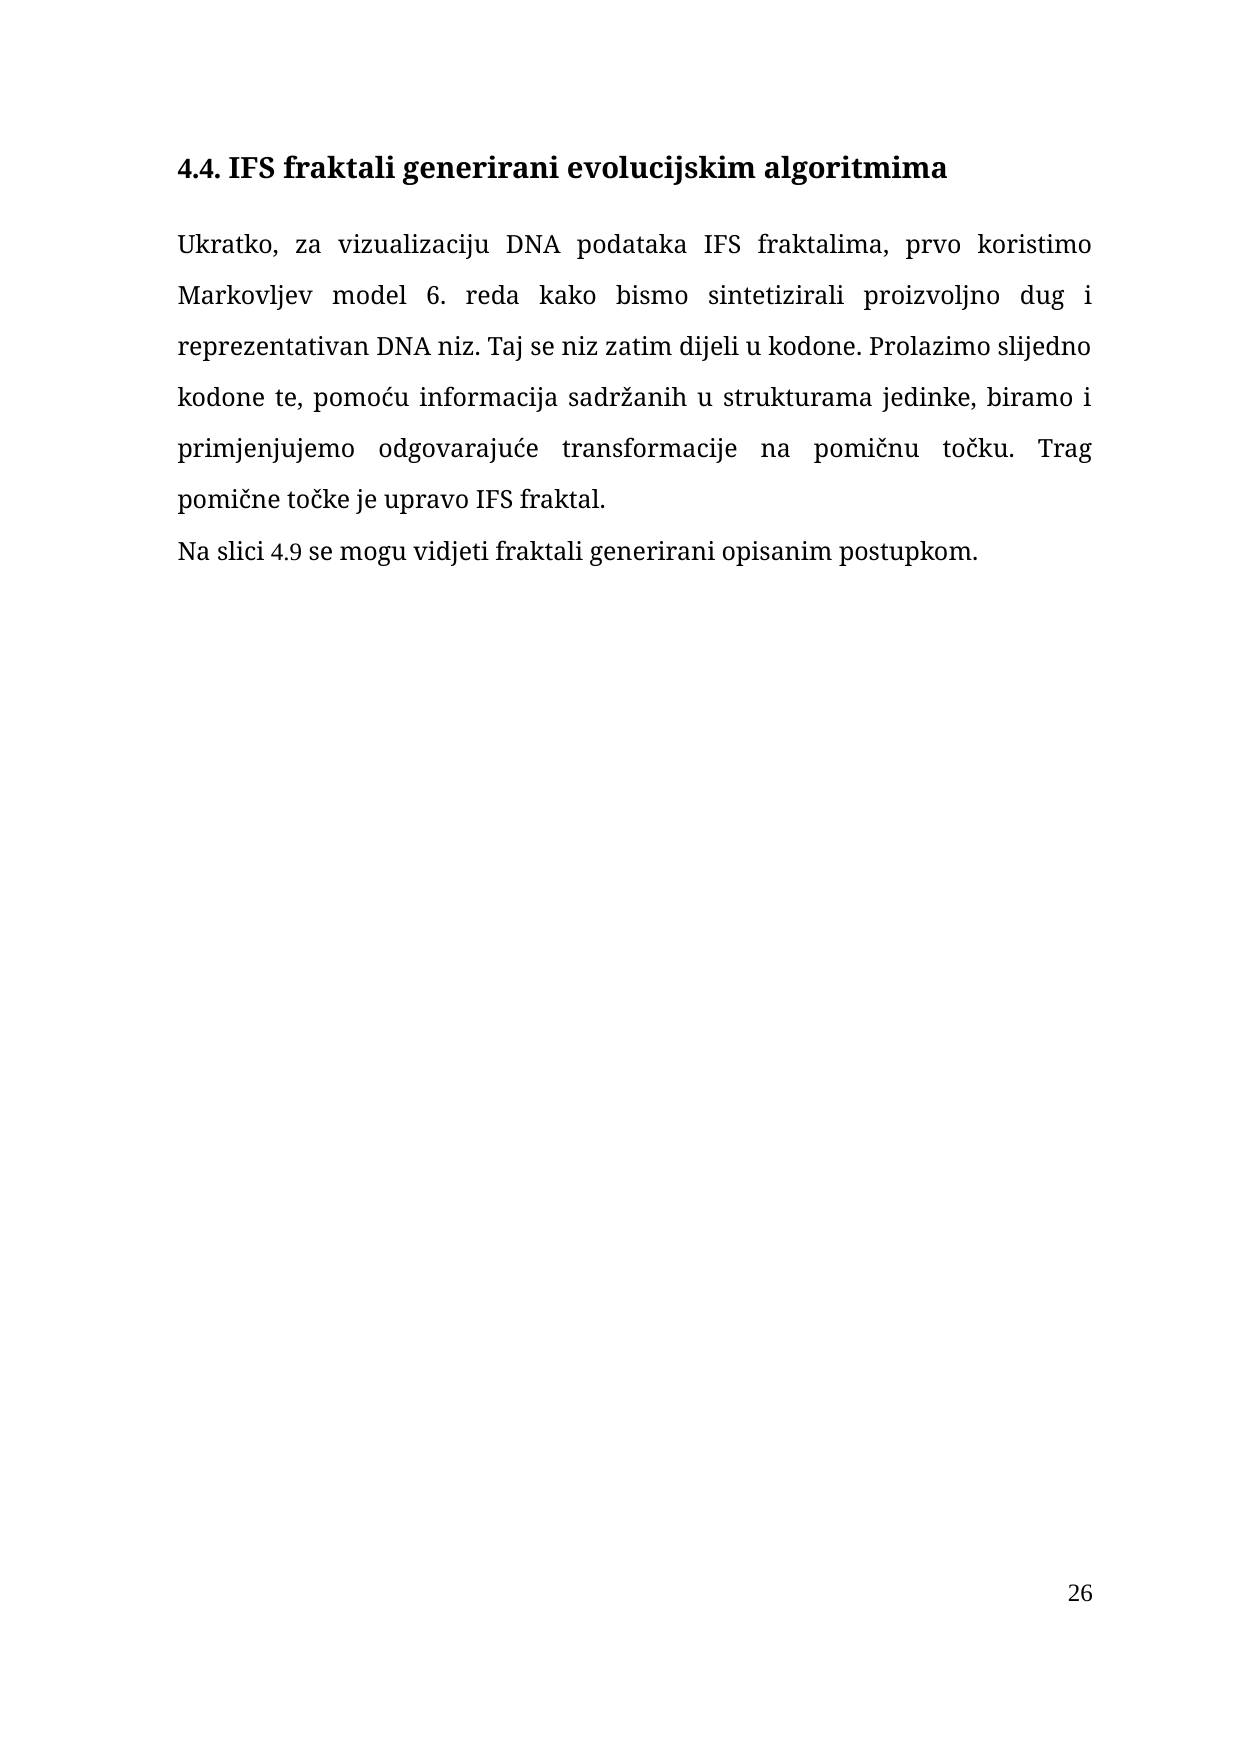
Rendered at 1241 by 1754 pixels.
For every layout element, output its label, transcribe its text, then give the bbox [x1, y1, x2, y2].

text Na slici 4.9 se mogu vidjeti fraktali generirani opisanim postupkom. [177, 533, 1093, 567]
subtitle 4.4. IFS fraktali generirani evolucijskim algoritmima [177, 148, 1093, 187]
text Ukratko, za vizualizaciju DNA podataka IFS fraktalima, prvo koristimo Markovljev model 6. reda kako bismo sintetizirali proizvoljno dug i reprezentativan DNA niz. Taj se niz zatim dijeli u kodone. Prolazimo slijedno kodone te, pomoću informacija sadržanih u strukturama jedinke, biramo i primjenjujemo odgovarajuće transformacije na pomičnu točku. Trag pomične točke je upravo IFS fraktal. [177, 227, 1093, 516]
